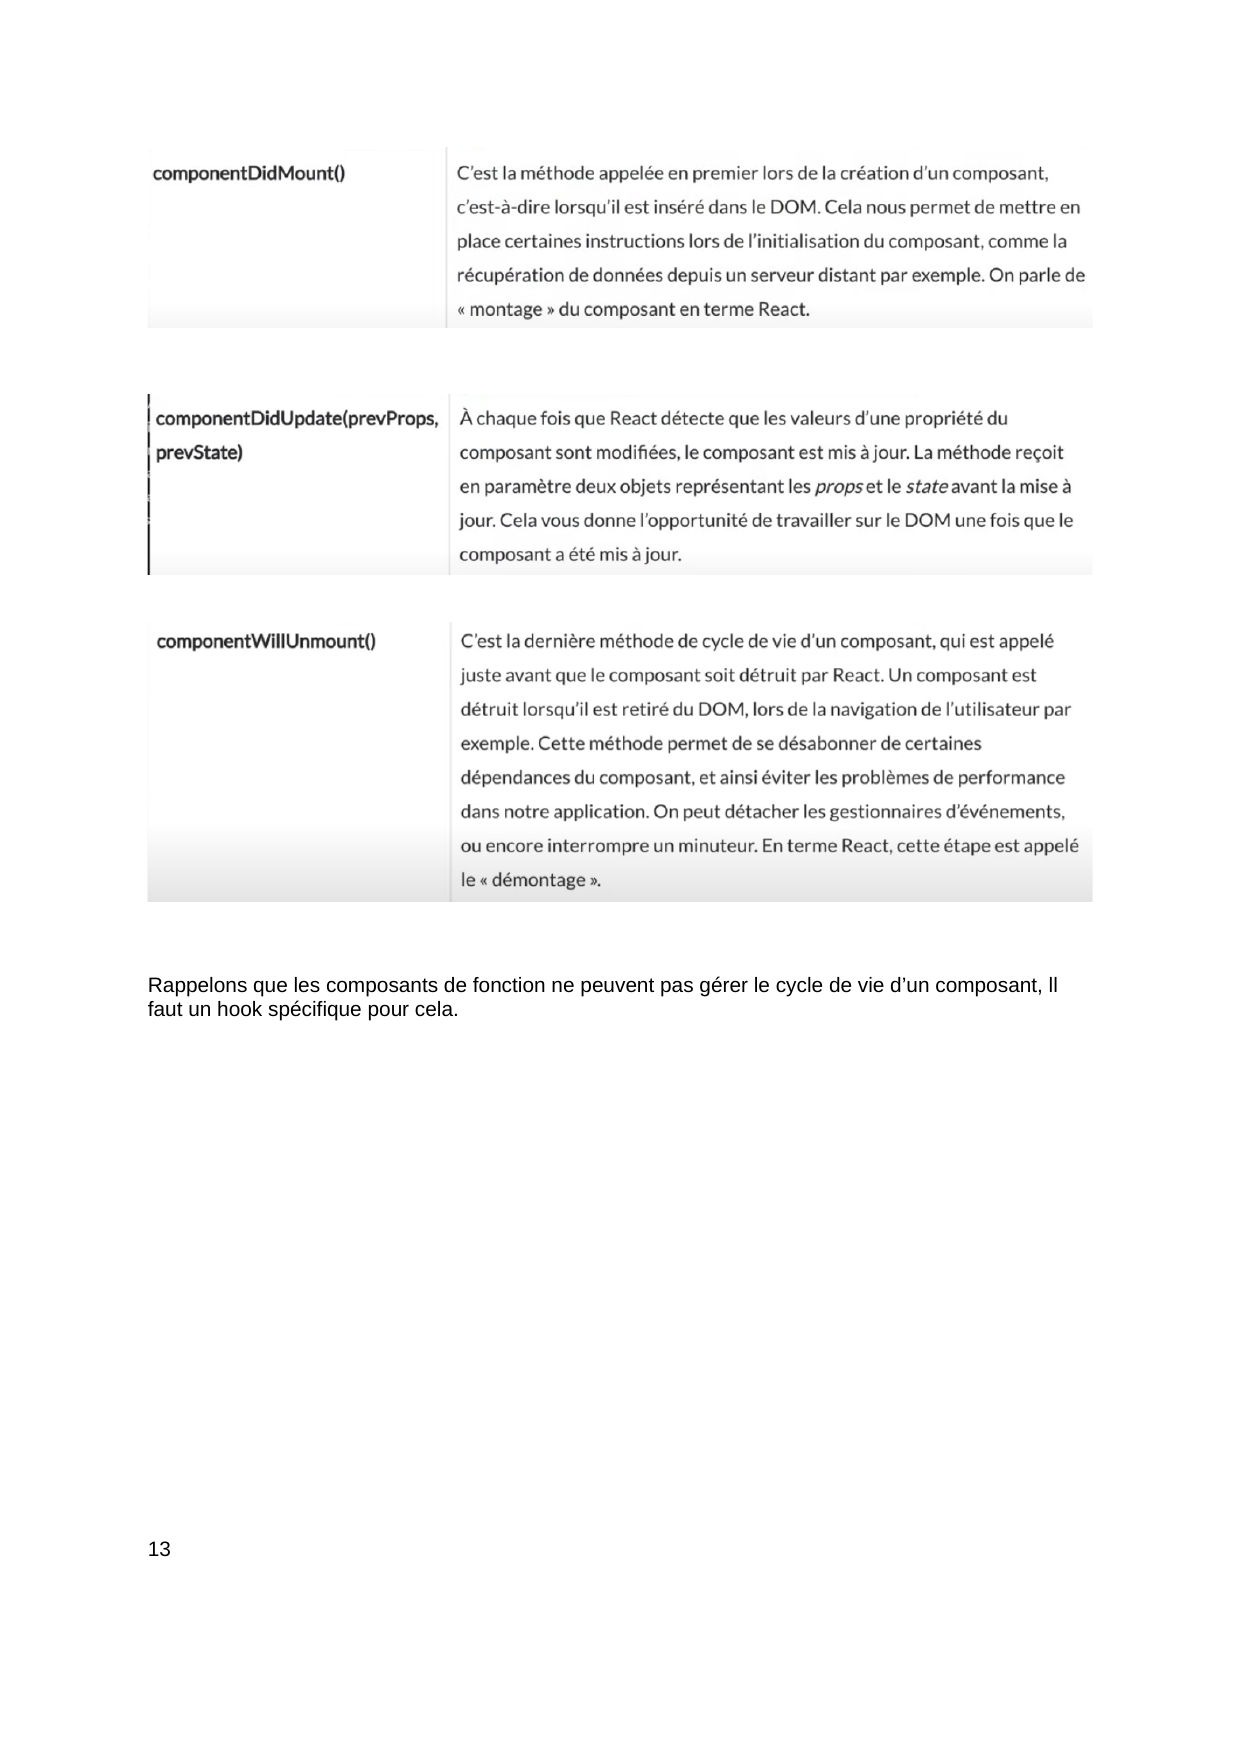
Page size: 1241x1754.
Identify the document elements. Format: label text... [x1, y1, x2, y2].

picture [147, 622, 1093, 902]
picture [147, 147, 1093, 328]
text Rappelons que les composants de fonction ne peuvent pas gérer le cycle de vie d’un composant, ll faut un hook spécifique pour cela. [148, 973, 1093, 1021]
picture [147, 394, 1093, 575]
